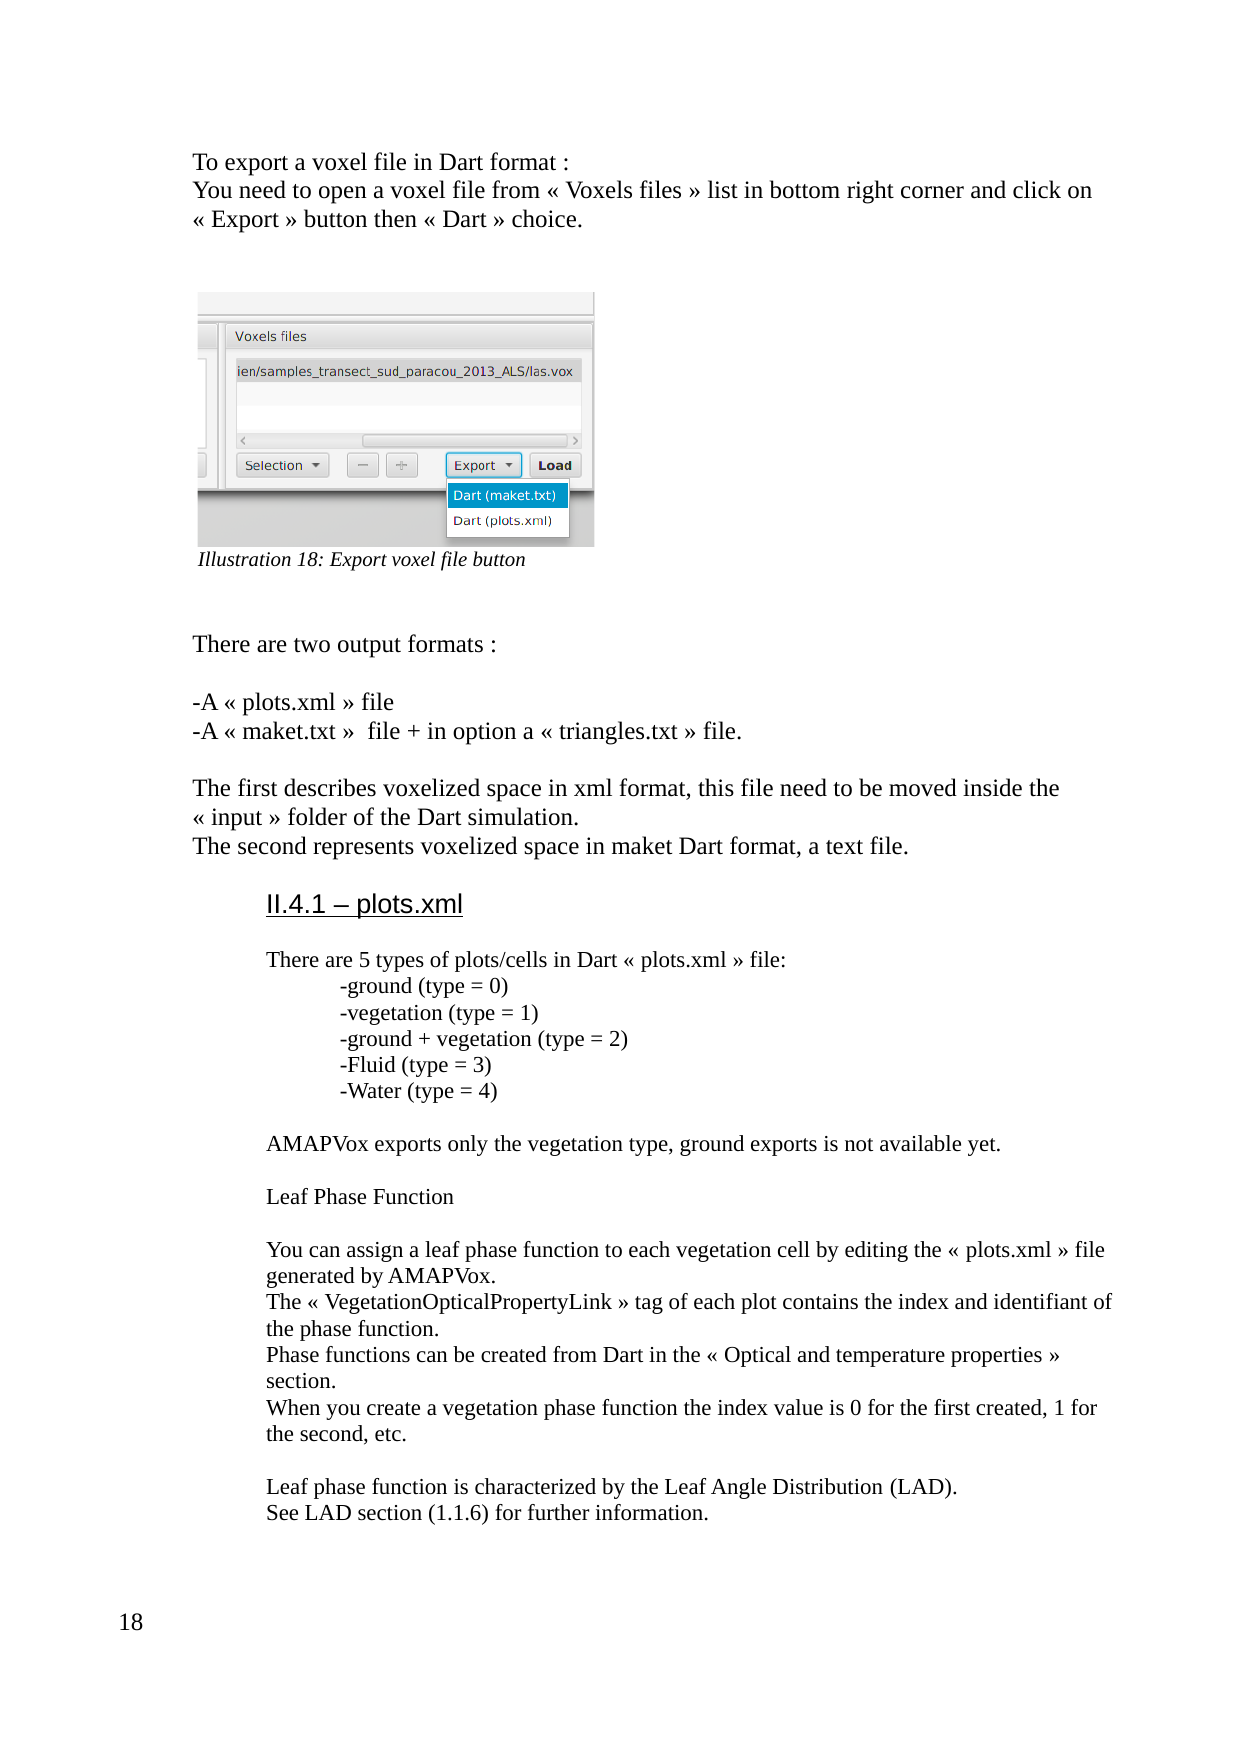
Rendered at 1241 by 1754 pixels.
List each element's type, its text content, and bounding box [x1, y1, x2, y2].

text You need to open a voxel file from « Voxels files » list in bottom right corner and click on « Export » button then « Dart » choice. [192, 176, 1122, 233]
text Leaf Phase Function [266, 1183, 1122, 1209]
text AMAPVox exports only the vegetation type, ground exports is not available yet. [266, 1130, 1122, 1157]
text -vegetation (type = 1) [266, 998, 1122, 1025]
text Leaf phase function is characterized by the Leaf Angle Distribution (LAD). [266, 1473, 1122, 1499]
picture [197, 292, 595, 547]
subtitle II.4.1 – plots.xml [266, 888, 1122, 919]
text See LAD section (1.1.6) for further information. [266, 1499, 1122, 1526]
text -ground (type = 0) [266, 972, 1122, 998]
text -ground + vegetation (type = 2) [266, 1025, 1122, 1051]
text -A « maket.txt » file + in option a « triangles.txt » file. [192, 716, 1122, 744]
text -Fluid (type = 3) [266, 1051, 1122, 1078]
text -A « plots.xml » file [192, 687, 1122, 716]
text To export a voxel file in Dart format : [192, 147, 1122, 176]
text The « VegetationOpticalPropertyLink » tag of each plot contains the index and identifiant of the phase function. [266, 1288, 1122, 1341]
text -Water (type = 4) [266, 1078, 1122, 1104]
text Phase functions can be created from Dart in the « Optical and temperature properties » section. [266, 1341, 1122, 1394]
text The first describes voxelized space in xml format, this file need to be moved inside the « input » folder of the Dart simulation. [192, 773, 1122, 831]
text There are two output formats : [192, 629, 1122, 658]
text You can assign a leaf phase function to each vegetation cell by editing the « plots.xml » file generated by AMAPVox. [266, 1236, 1122, 1288]
table_header [118, 262, 1122, 601]
text When you create a vegetation phase function the index value is 0 for the first created, 1 for the second, etc. [266, 1394, 1122, 1447]
text There are 5 types of plots/cells in Dart « plots.xml » file: [266, 946, 1122, 972]
text The second represents voxelized space in maket Dart format, a text file. [192, 831, 1122, 859]
